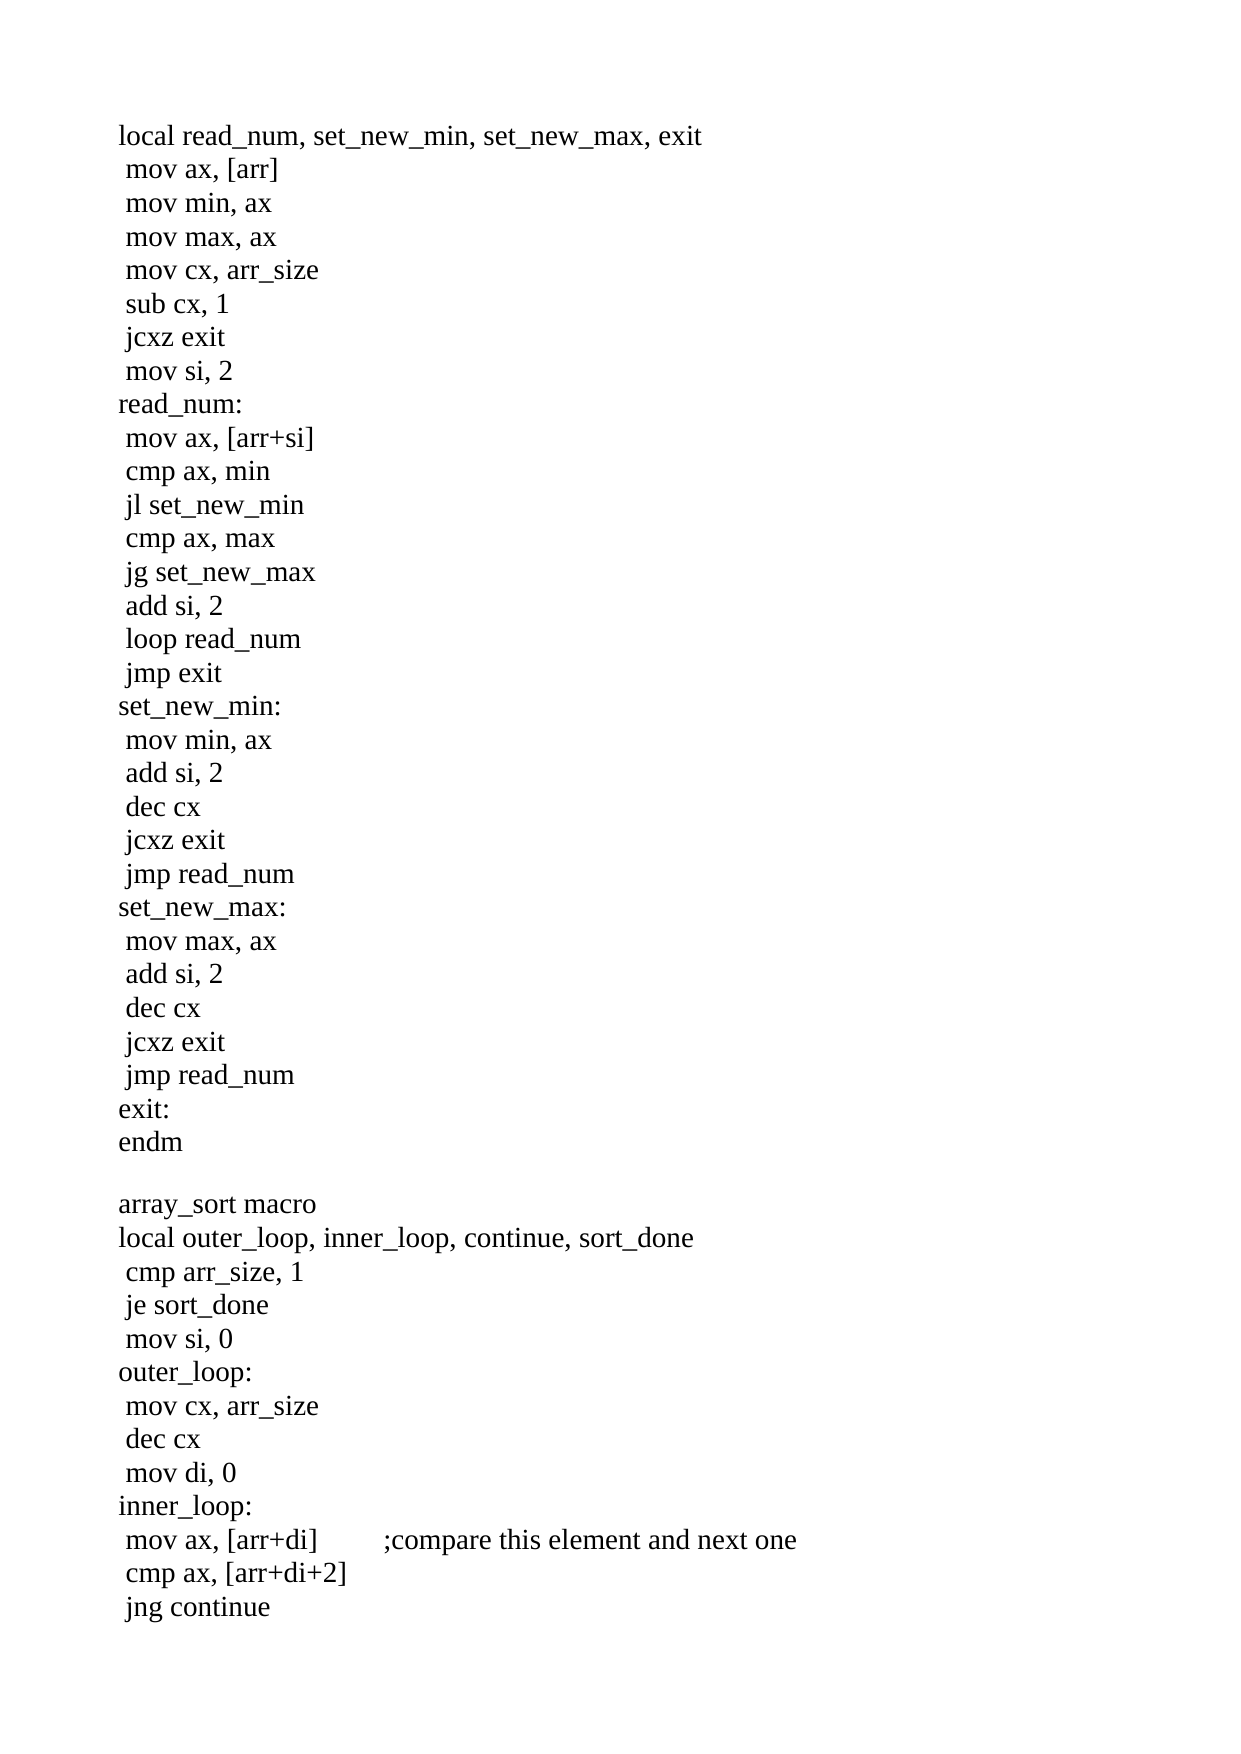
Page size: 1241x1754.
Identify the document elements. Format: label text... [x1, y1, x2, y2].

text inner_loop: [118, 1488, 1122, 1522]
text dec cx [118, 789, 1122, 822]
text je sort_done [118, 1287, 1122, 1321]
text sub cx, 1 [118, 286, 1122, 319]
text mov di, 0 [118, 1455, 1122, 1488]
text mov max, ax [118, 923, 1122, 957]
text mov si, 0 [118, 1321, 1122, 1354]
text endm [118, 1124, 1122, 1158]
text mov ax, [arr+si] [118, 420, 1122, 453]
text jng continue [118, 1589, 1122, 1623]
text exit: [118, 1091, 1122, 1124]
text array_sort macro [118, 1187, 1122, 1220]
text mov min, ax [118, 185, 1122, 219]
text local outer_loop, inner_loop, continue, sort_done [118, 1220, 1122, 1254]
text cmp ax, max [118, 521, 1122, 554]
text mov si, 2 [118, 353, 1122, 386]
text dec cx [118, 1421, 1122, 1455]
text mov ax, [arr] [118, 152, 1122, 185]
text add si, 2 [118, 957, 1122, 990]
text cmp ax, [arr+di+2] [118, 1556, 1122, 1589]
text local read_num, set_new_min, set_new_max, exit [118, 118, 1122, 152]
text jmp read_num [118, 856, 1122, 889]
text jl set_new_min [118, 487, 1122, 521]
text cmp ax, min [118, 453, 1122, 487]
text read_num: [118, 386, 1122, 420]
text mov cx, arr_size [118, 252, 1122, 286]
text add si, 2 [118, 588, 1122, 621]
text add si, 2 [118, 755, 1122, 789]
text set_new_max: [118, 889, 1122, 923]
text mov ax, [arr+di] ;compare this element and next one [118, 1522, 1122, 1556]
text jcxz exit [118, 822, 1122, 856]
text set_new_min: [118, 688, 1122, 722]
text loop read_num [118, 621, 1122, 655]
text jg set_new_max [118, 554, 1122, 588]
text cmp arr_size, 1 [118, 1254, 1122, 1287]
text jcxz exit [118, 1024, 1122, 1057]
text mov max, ax [118, 219, 1122, 252]
text jmp exit [118, 655, 1122, 688]
text mov min, ax [118, 722, 1122, 755]
text jcxz exit [118, 319, 1122, 353]
text mov cx, arr_size [118, 1388, 1122, 1421]
text outer_loop: [118, 1354, 1122, 1388]
text dec cx [118, 990, 1122, 1024]
text jmp read_num [118, 1057, 1122, 1091]
